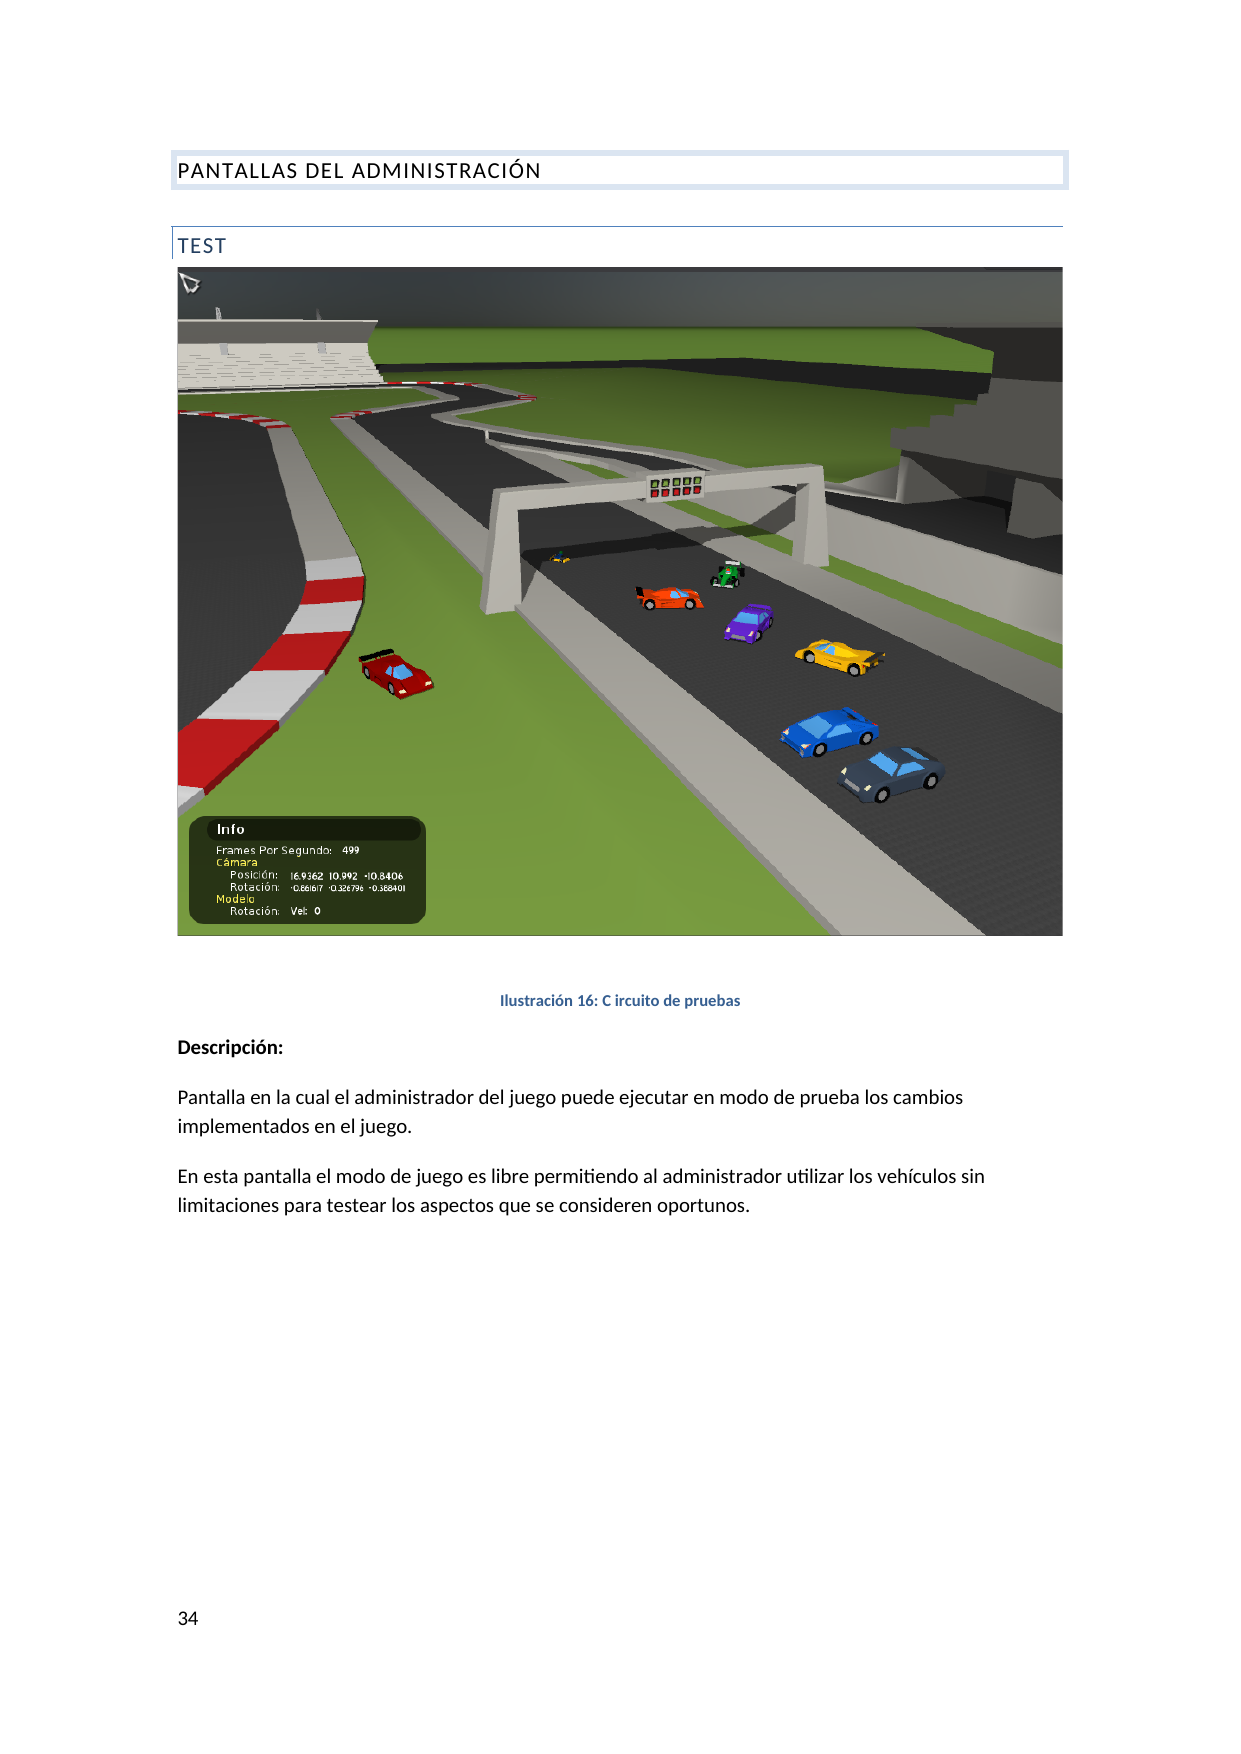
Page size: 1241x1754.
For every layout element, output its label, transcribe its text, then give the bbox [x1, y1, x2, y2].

text Pantalla en la cual el administrador del juego puede ejecutar en modo de prueba los cambios implementados en el juego. [177, 1084, 1063, 1139]
subtitle TEST [173, 227, 1063, 259]
text Ilustración 16: C ircuito de pruebas [177, 990, 1063, 1010]
subtitle Pantallas del administración [177, 156, 1063, 184]
picture [177, 267, 1063, 936]
text En esta pantalla el modo de juego es libre permitiendo al administrador utilizar los vehículos sin limitaciones para testear los aspectos que se consideren oportunos. [177, 1163, 1063, 1218]
text Descripción: [177, 1034, 1063, 1059]
